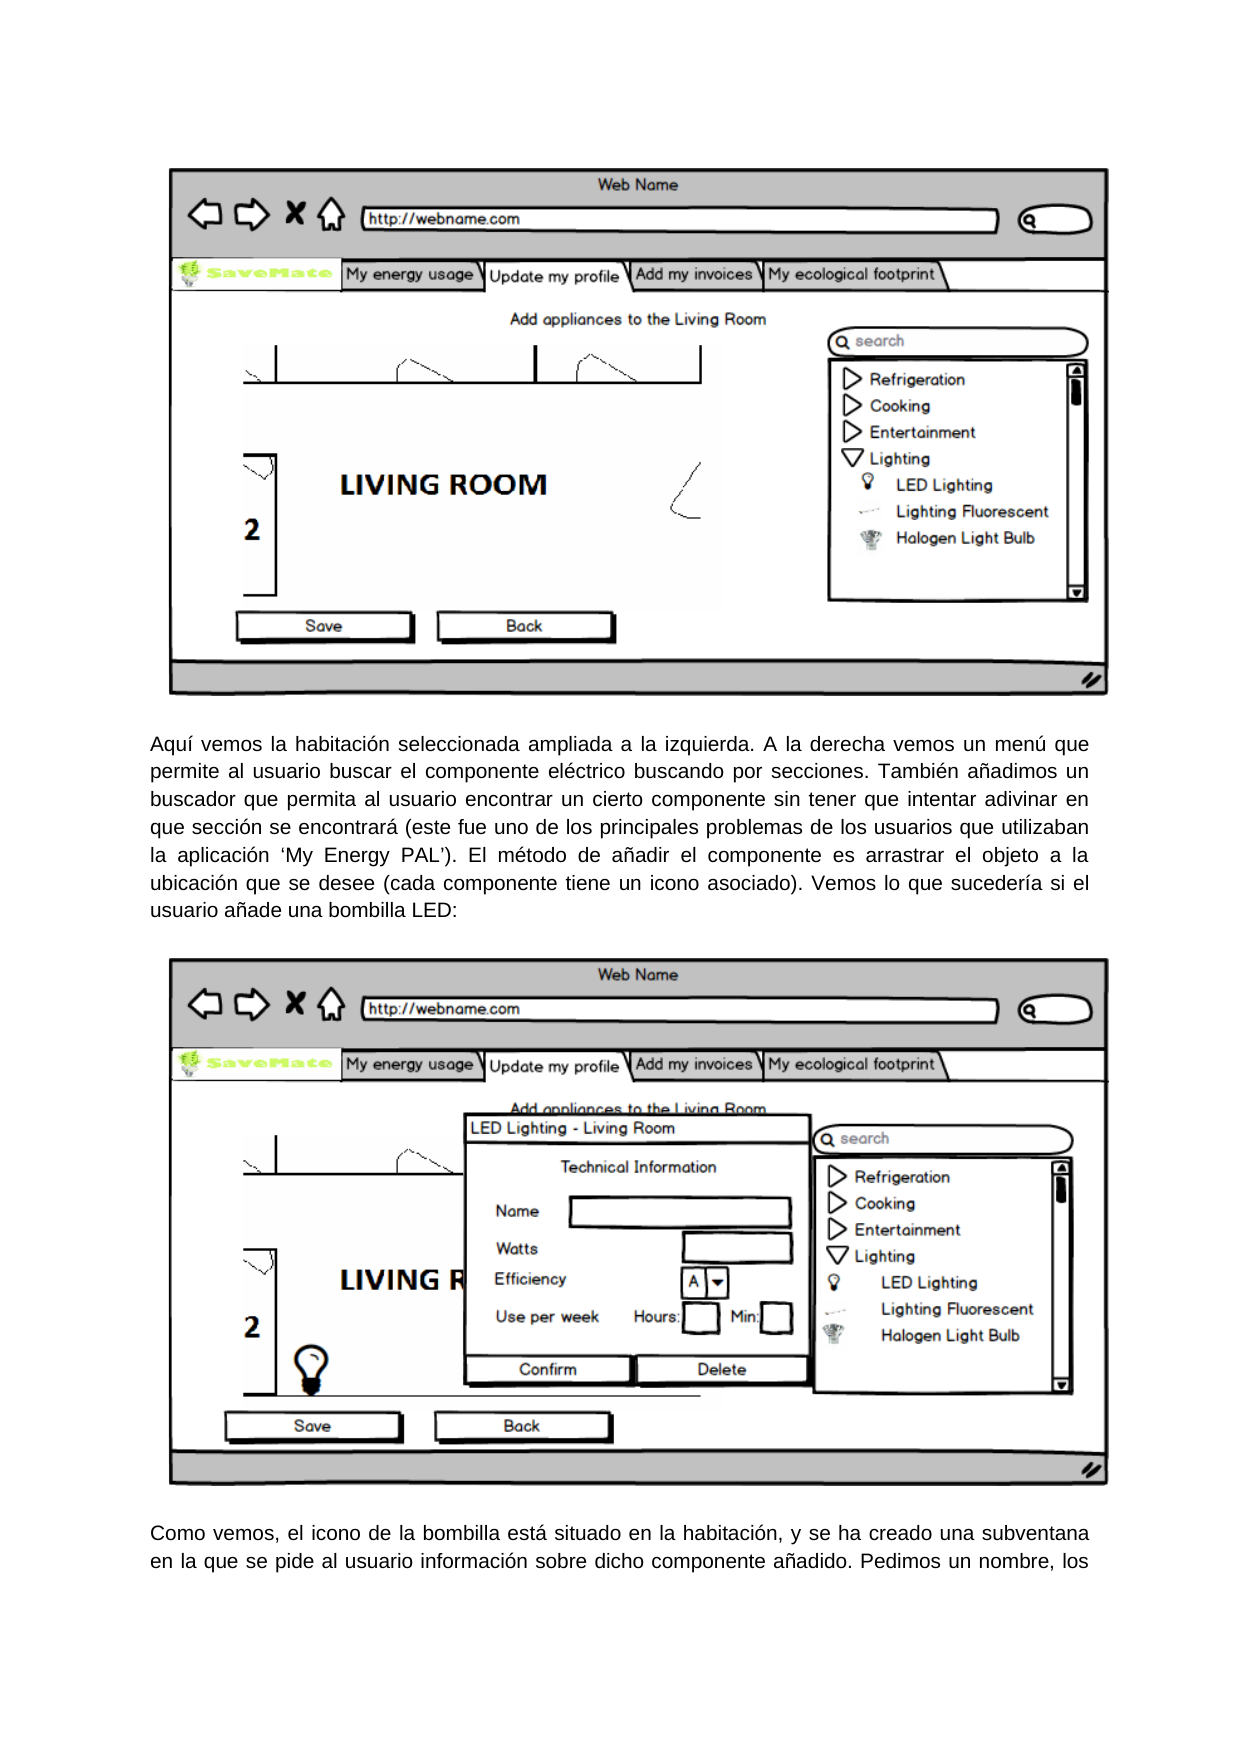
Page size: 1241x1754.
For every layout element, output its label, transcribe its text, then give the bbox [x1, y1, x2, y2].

text Como vemos, el icono de la bombilla está situado en la habitación, y se ha creado una subventana en la que se pide al usuario información sobre dicho componente añadido. Pedimos un nombre, los [150, 1522, 1091, 1573]
picture [168, 168, 1109, 696]
picture [168, 958, 1109, 1486]
text Aquí vemos la habitación seleccionada ampliada a la izquierda. A la derecha vemos un menú que permite al usuario buscar el componente eléctrico buscando por secciones. También añadimos un buscador que permita al usuario encontrar un cierto componente sin tener que intentar adivinar en que sección se encontrará (este fue uno de los principales problemas de los usuarios que utilizaban la aplicación ‘My Energy PAL’). El método de añadir el componente es arrastrar el objeto a la ubicación que se desee (cada componente tiene un icono asociado). Vemos lo que sucedería si el usuario añade una bombilla LED: [150, 732, 1091, 922]
